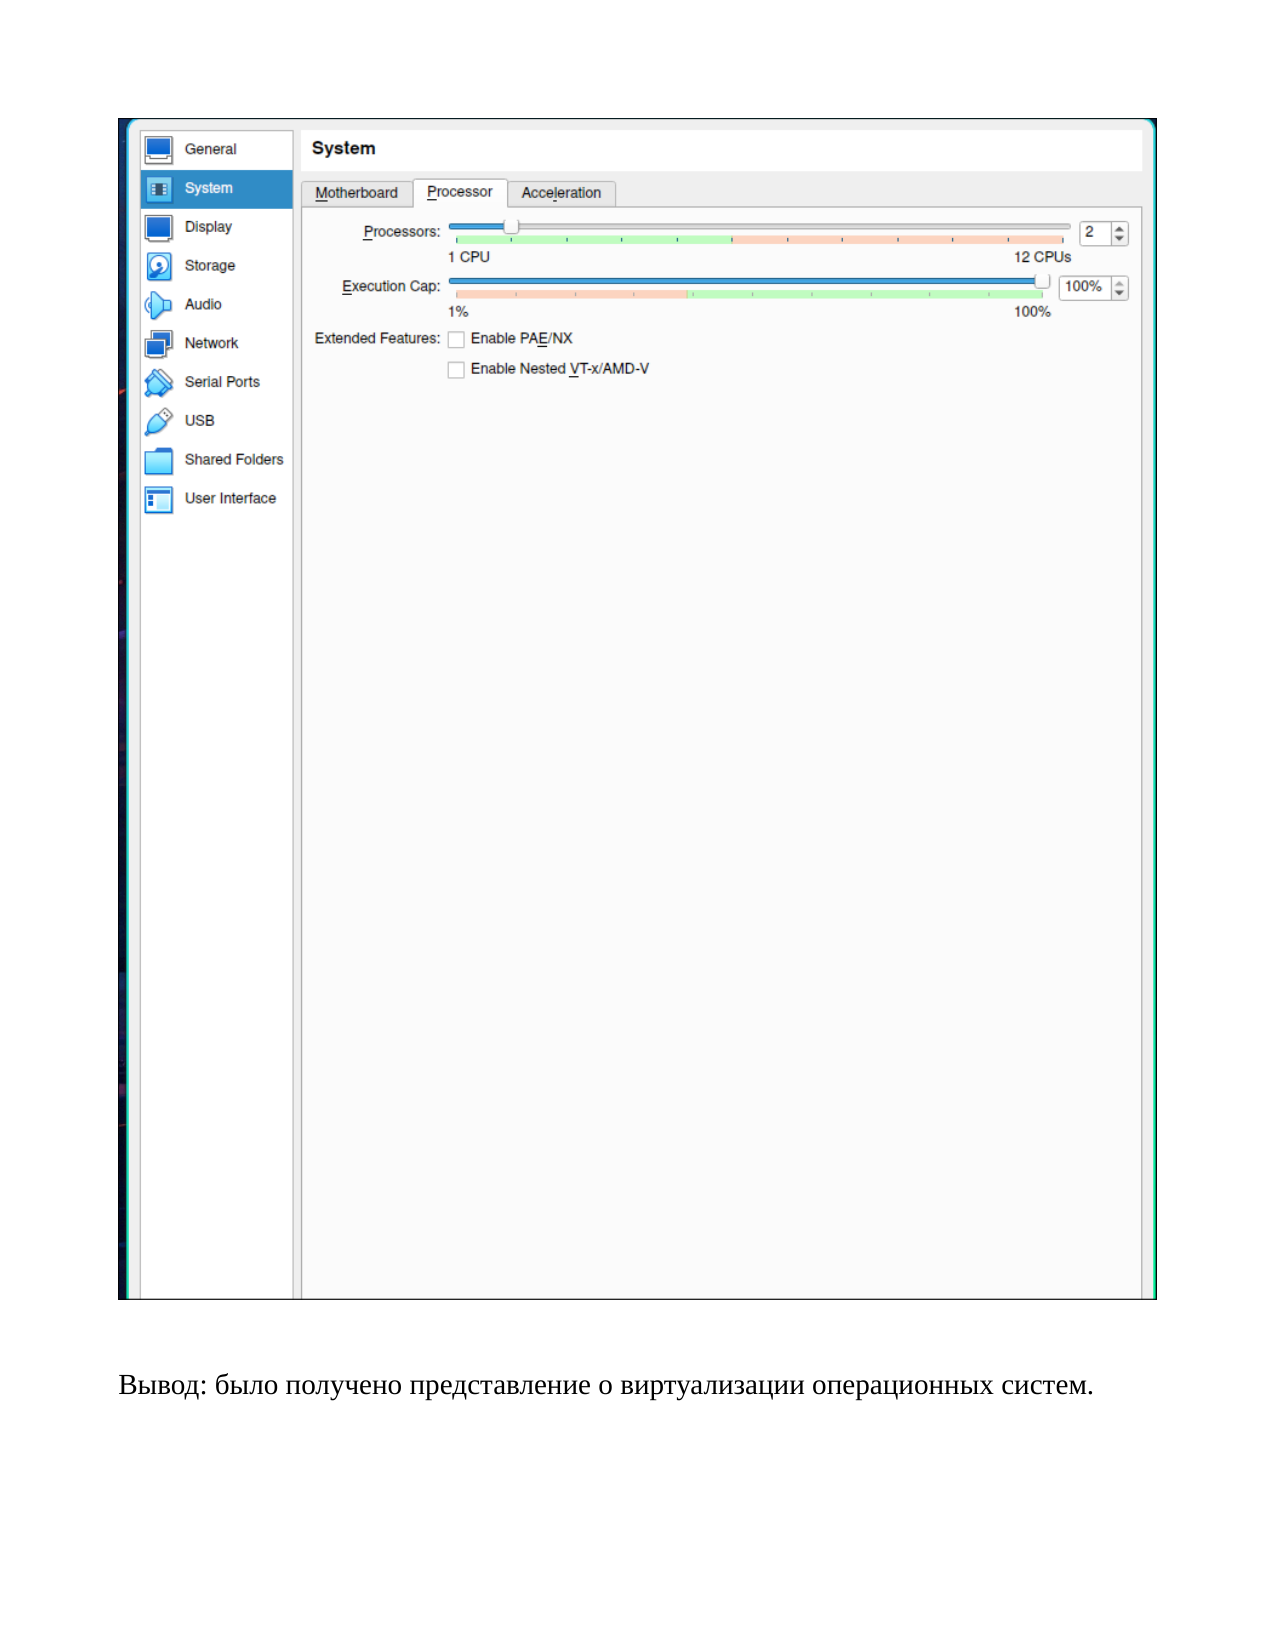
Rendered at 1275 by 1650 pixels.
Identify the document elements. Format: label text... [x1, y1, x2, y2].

text Вывод: было получено представление о виртуализации операционных систем. [118, 1367, 1157, 1401]
picture [118, 118, 1157, 1300]
